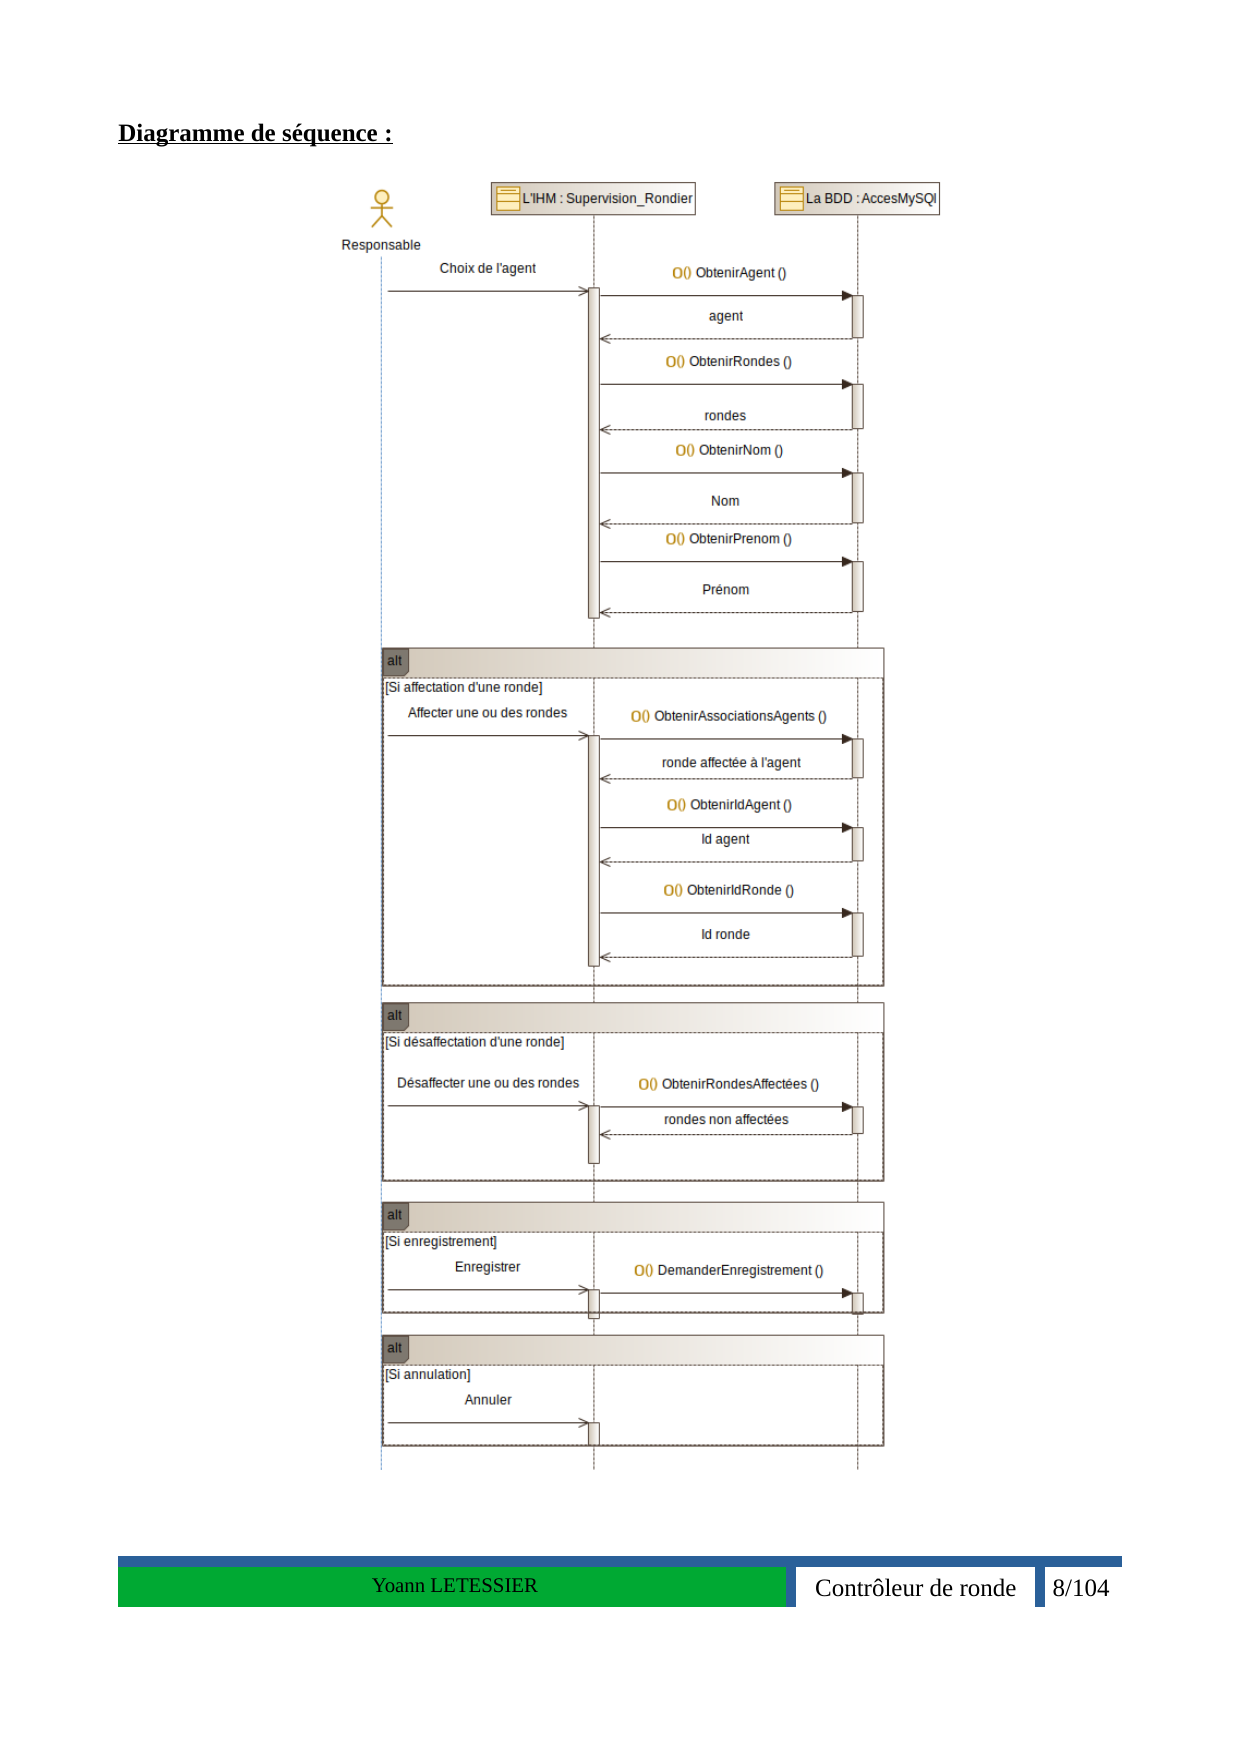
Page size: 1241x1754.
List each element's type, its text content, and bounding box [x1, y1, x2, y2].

text Diagramme de séquence : [118, 118, 1122, 147]
picture [262, 171, 950, 1470]
